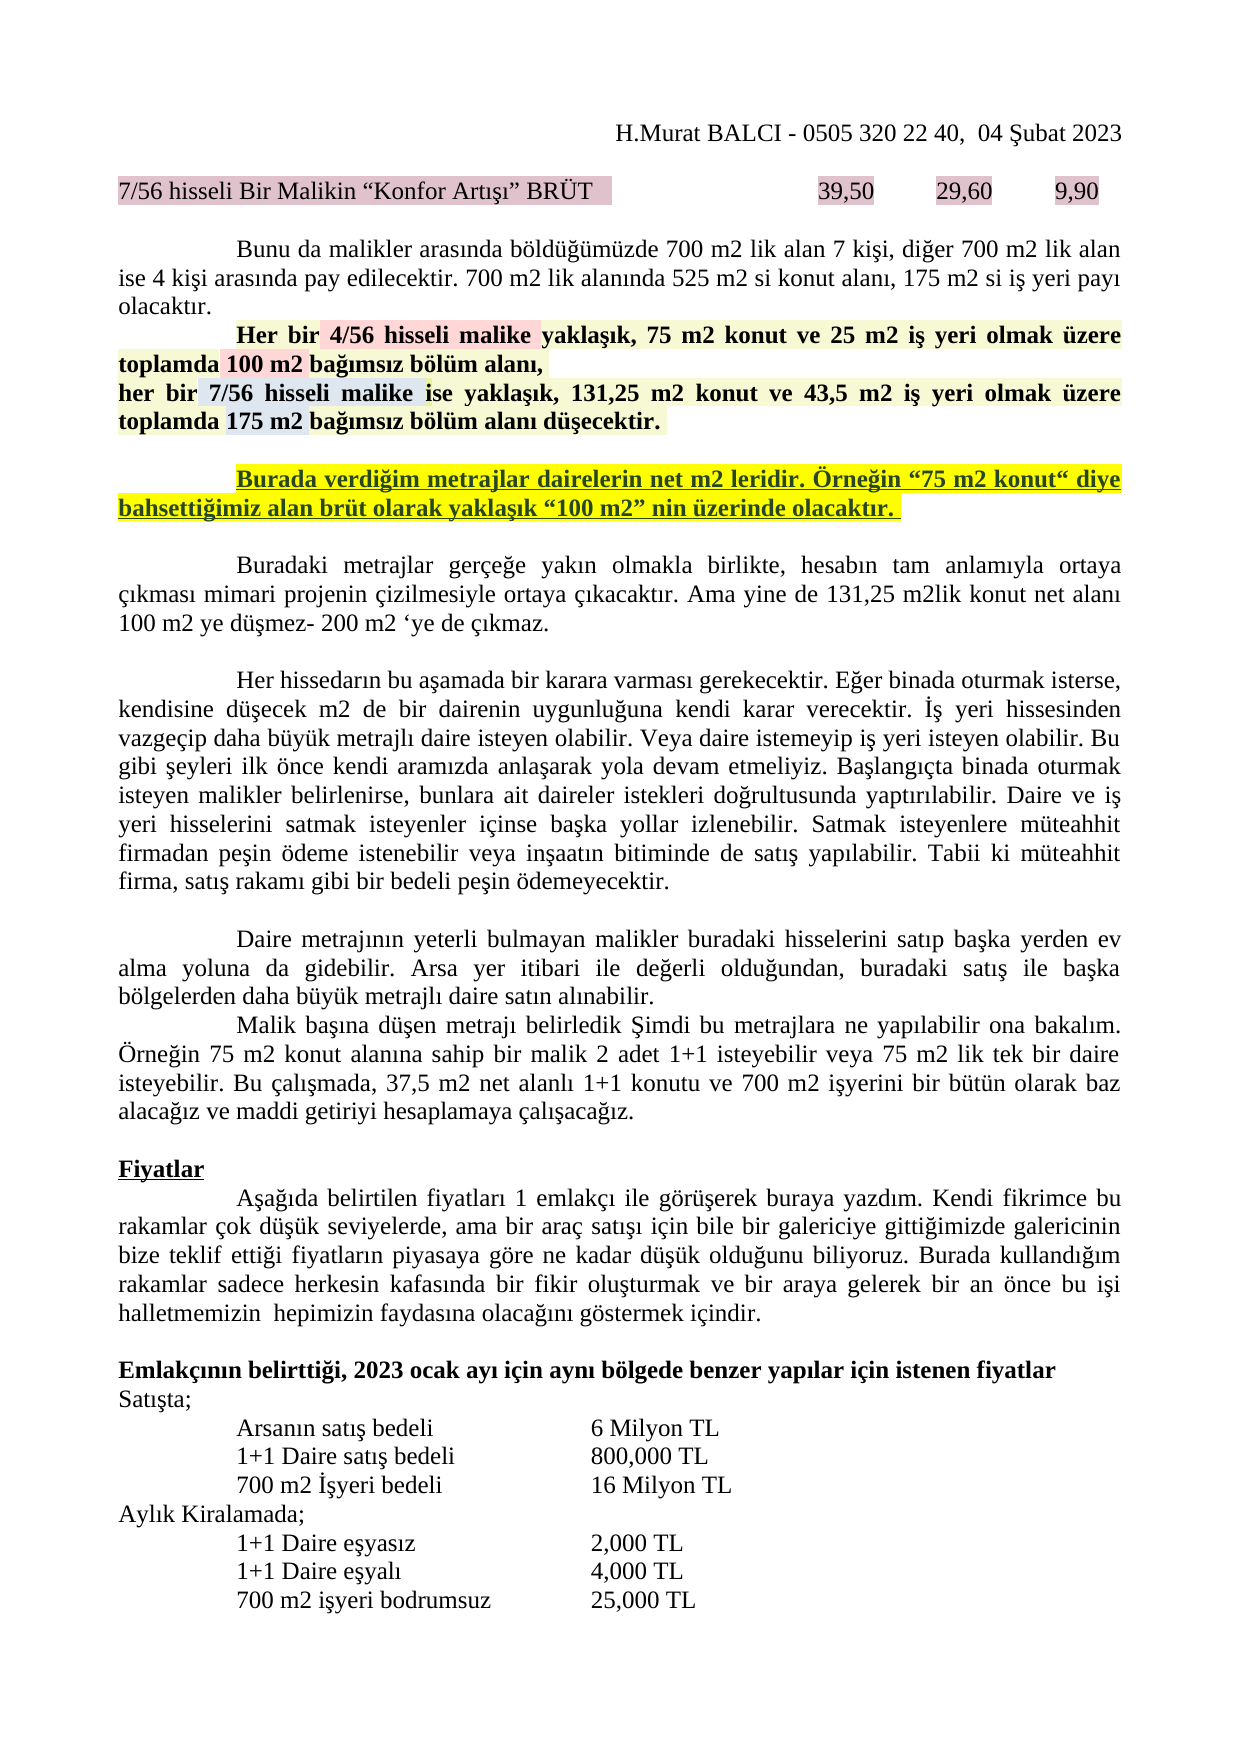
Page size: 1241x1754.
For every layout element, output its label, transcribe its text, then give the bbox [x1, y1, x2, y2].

text Satışta; [118, 1384, 1122, 1413]
text Malik başına düşen metrajı belirledik Şimdi bu metrajlara ne yapılabilir ona bakalım. Örneğin 75 m2 konut alanına sahip bir malik 2 adet 1+1 isteyebilir veya 75 m2 lik tek bir daire isteyebilir. Bu çalışmada, 37,5 m2 net alanlı 1+1 konutu ve 700 m2 işyerini bir bütün olarak baz alacağız ve maddi getiriyi hesaplamaya çalışacağız. [118, 1010, 1122, 1125]
text 1+1 Daire eşyasız 2,000 TL [118, 1528, 1122, 1556]
text 1+1 Daire eşyalı 4,000 TL [118, 1556, 1122, 1585]
text Fiyatlar [118, 1154, 1122, 1183]
text Arsanın satış bedeli 6 Milyon TL [118, 1413, 1122, 1441]
text Buradaki metrajlar gerçeğe yakın olmakla birlikte, hesabın tam anlamıyla ortaya çıkması mimari projenin çizilmesiyle ortaya çıkacaktır. Ama yine de 131,25 m2lik konut net alanı 100 m2 ye düşmez- 200 m2 ‘ye de çıkmaz. [118, 550, 1122, 636]
table_cell 29,60 [874, 176, 992, 205]
text 1+1 Daire satış bedeli 800,000 TL [118, 1441, 1122, 1470]
text her bir 7/56 hisseli malike ise yaklaşık, 131,25 m2 konut ve 43,5 m2 iş yeri olmak üzere toplamda 175 m2 bağımsız bölüm alanı düşecektir. [118, 378, 1122, 435]
text 700 m2 işyeri bodrumsuz 25,000 TL [118, 1585, 1122, 1614]
text Her hissedarın bu aşamada bir karara varması gerekecektir. Eğer binada oturmak isterse, kendisine düşecek m2 de bir dairenin uygunluğuna kendi karar verecektir. İş yeri hissesinden vazgeçip daha büyük metrajlı daire isteyen olabilir. Veya daire istemeyip iş yeri isteyen olabilir. Bu gibi şeyleri ilk önce kendi aramızda anlaşarak yola devam etmeliyiz. Başlangıçta binada oturmak isteyen malikler belirlenirse, bunlara ait daireler istekleri doğrultusunda yaptırılabilir. Daire ve iş yeri hisselerini satmak isteyenler içinse başka yollar izlenebilir. Satmak isteyenlere müteahhit firmadan peşin ödeme istenebilir veya inşaatın bitiminde de satış yapılabilir. Tabii ki müteahhit firma, satış rakamı gibi bir bedeli peşin ödemeyecektir. [118, 665, 1122, 895]
text Emlakçının belirttiği, 2023 ocak ayı için aynı bölgede benzer yapılar için istenen fiyatlar [118, 1355, 1122, 1384]
table_cell 7/56 hisseli Bir Malikin “Konfor Artışı” BRÜT [118, 176, 744, 205]
text Aşağıda belirtilen fiyatları 1 emlakçı ile görüşerek buraya yazdım. Kendi fikrimce bu rakamlar çok düşük seviyelerde, ama bir araç satışı için bile bir galericiye gittiğimizde galericinin bize teklif ettiği fiyatların piyasaya göre ne kadar düşük olduğunu biliyoruz. Burada kullandığım rakamlar sadece herkesin kafasında bir fikir oluşturmak ve bir araya gelerek bir an önce bu işi halletmemizin hepimizin faydasına olacağını göstermek içindir. [118, 1183, 1122, 1326]
text Her bir 4/56 hisseli malike yaklaşık, 75 m2 konut ve 25 m2 iş yeri olmak üzere toplamda 100 m2 bağımsız bölüm alanı, [118, 320, 1122, 378]
text 700 m2 İşyeri bedeli 16 Milyon TL [118, 1470, 1122, 1499]
text Burada verdiğim metrajlar dairelerin net m2 leridir. Örneğin “75 m2 konut“ diye bahsettiğimiz alan brüt olarak yaklaşık “100 m2” nin üzerinde olacaktır. [118, 464, 1122, 521]
text Aylık Kiralamada; [118, 1499, 1122, 1528]
text Bunu da malikler arasında böldüğümüzde 700 m2 lik alan 7 kişi, diğer 700 m2 lik alan ise 4 kişi arasında pay edilecektir. 700 m2 lik alanında 525 m2 si konut alanı, 175 m2 si iş yeri payı olacaktır. [118, 234, 1122, 320]
table_cell 9,90 [992, 176, 1099, 205]
table_cell 39,50 [744, 176, 874, 205]
text Daire metrajının yeterli bulmayan malikler buradaki hisselerini satıp başka yerden ev alma yoluna da gidebilir. Arsa yer itibari ile değerli olduğundan, buradaki satış ile başka bölgelerden daha büyük metrajlı daire satın alınabilir. [118, 924, 1122, 1010]
